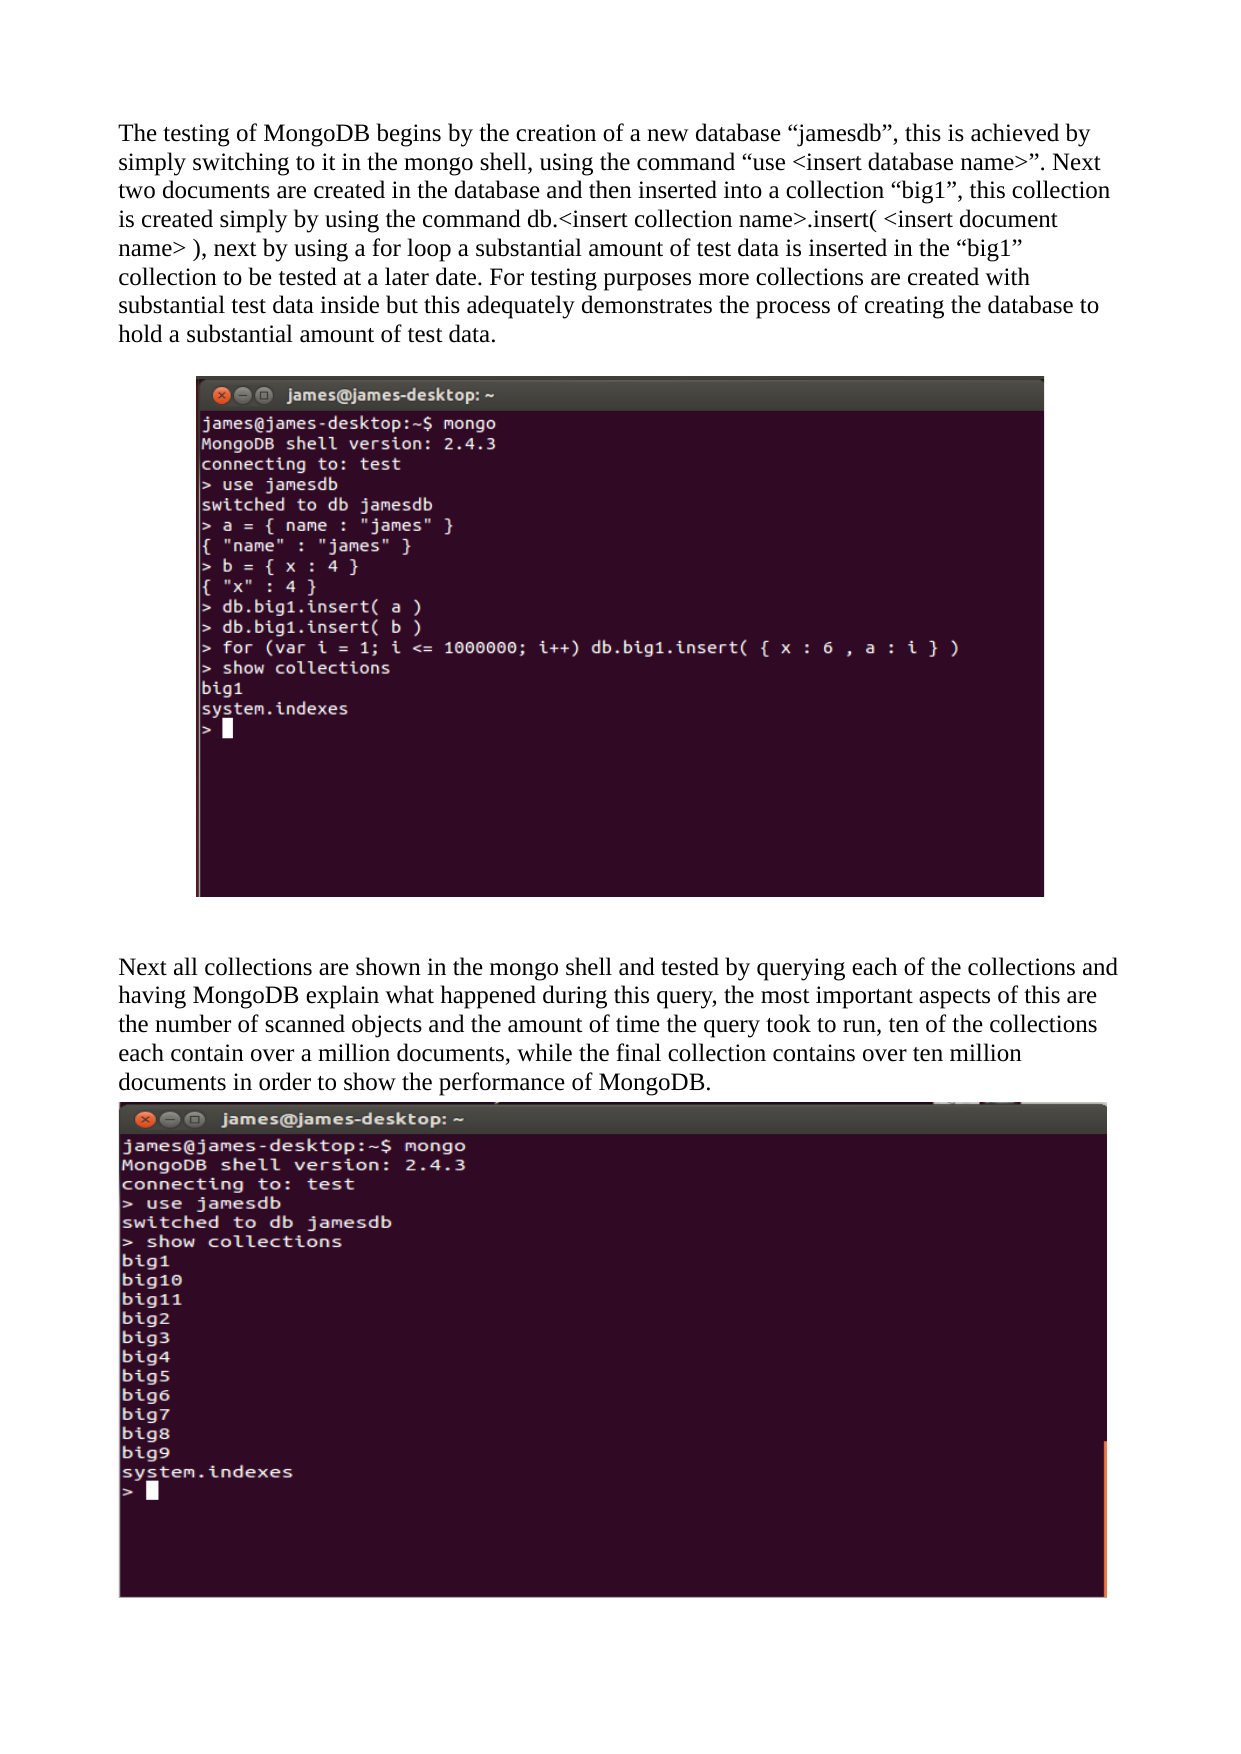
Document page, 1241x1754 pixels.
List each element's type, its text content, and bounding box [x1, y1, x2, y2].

text Next all collections are shown in the mongo shell and tested by querying each of the collections and having MongoDB explain what happened during this query, the most important aspects of this are the number of scanned objects and the amount of time the query took to run, ten of the collections each contain over a million documents, while the final collection contains over ten million documents in order to show the performance of MongoDB. [118, 952, 1122, 1096]
text The testing of MongoDB begins by the creation of a new database “jamesdb”, this is achieved by simply switching to it in the mongo shell, using the command “use <insert database name>”. Next two documents are created in the database and then inserted into a collection “big1”, this collection is created simply by using the command db.<insert collection name>.insert( <insert document name> ), next by using a for loop a substantial amount of test data is inserted in the “big1” collection to be tested at a later date. For testing purposes more collections are created with substantial test data inside but this adequately demonstrates the process of creating the database to hold a substantial amount of test data. [118, 118, 1122, 348]
